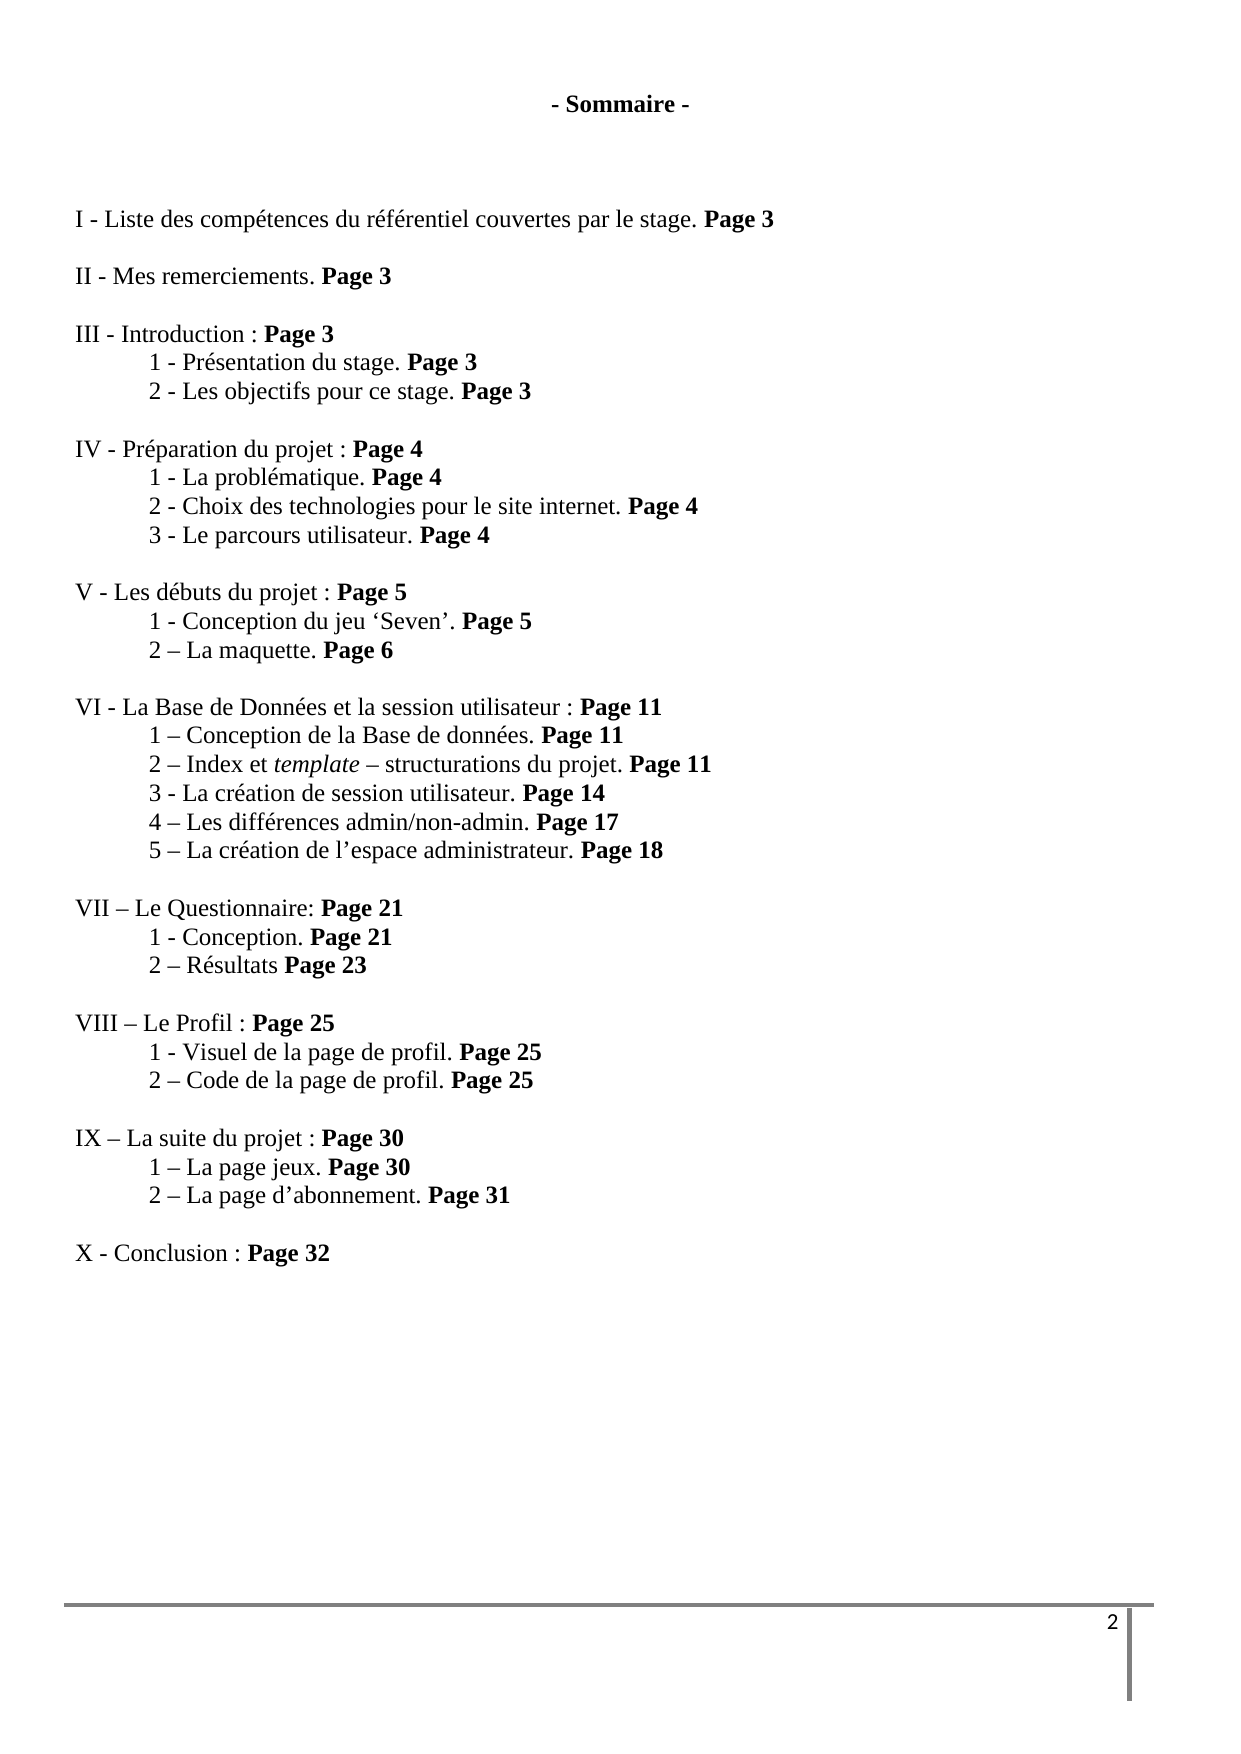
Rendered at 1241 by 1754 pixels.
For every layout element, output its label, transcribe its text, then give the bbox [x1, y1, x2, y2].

text IX – La suite du projet : Page 30 [75, 1123, 1165, 1152]
text 2 – Index et template – structurations du projet. Page 11 [75, 749, 1165, 778]
text 2 – Code de la page de profil. Page 25 [75, 1065, 1165, 1094]
text III - Introduction : Page 3 [75, 319, 1165, 347]
text 5 – La création de l’espace administrateur. Page 18 [75, 835, 1165, 864]
text 1 - La problématique. Page 4 [75, 462, 1165, 491]
text VIII – Le Profil : Page 25 [75, 1008, 1165, 1037]
text 2 – La maquette. Page 6 [75, 635, 1165, 664]
text VII – Le Questionnaire: Page 21 [75, 893, 1165, 922]
text 2 – La page d’abonnement. Page 31 [75, 1180, 1165, 1209]
text II - Mes remerciements. Page 3 [75, 261, 1165, 290]
text V - Les débuts du projet : Page 5 [75, 577, 1165, 606]
text IV - Préparation du projet : Page 4 [75, 434, 1165, 462]
text 1 – La page jeux. Page 30 [75, 1152, 1165, 1180]
text 2 – Résultats Page 23 [75, 950, 1165, 979]
text 3 - La création de session utilisateur. Page 14 [75, 778, 1165, 807]
text 3 - Le parcours utilisateur. Page 4 [75, 520, 1165, 549]
text X - Conclusion : Page 32 [75, 1238, 1165, 1267]
text 1 - Présentation du stage. Page 3 [75, 347, 1165, 376]
text 4 – Les différences admin/non-admin. Page 17 [75, 807, 1165, 835]
text 1 - Conception. Page 21 [75, 922, 1165, 950]
text I - Liste des compétences du référentiel couvertes par le stage. Page 3 [75, 204, 1165, 232]
text 1 - Visuel de la page de profil. Page 25 [75, 1037, 1165, 1065]
text - Sommaire - [75, 89, 1165, 117]
text 1 – Conception de la Base de données. Page 11 [75, 720, 1165, 749]
text 1 - Conception du jeu ‘Seven’. Page 5 [75, 606, 1165, 635]
text 2 - Les objectifs pour ce stage. Page 3 [75, 376, 1165, 405]
text 2 - Choix des technologies pour le site internet. Page 4 [75, 491, 1165, 520]
text VI - La Base de Données et la session utilisateur : Page 11 [75, 692, 1165, 720]
